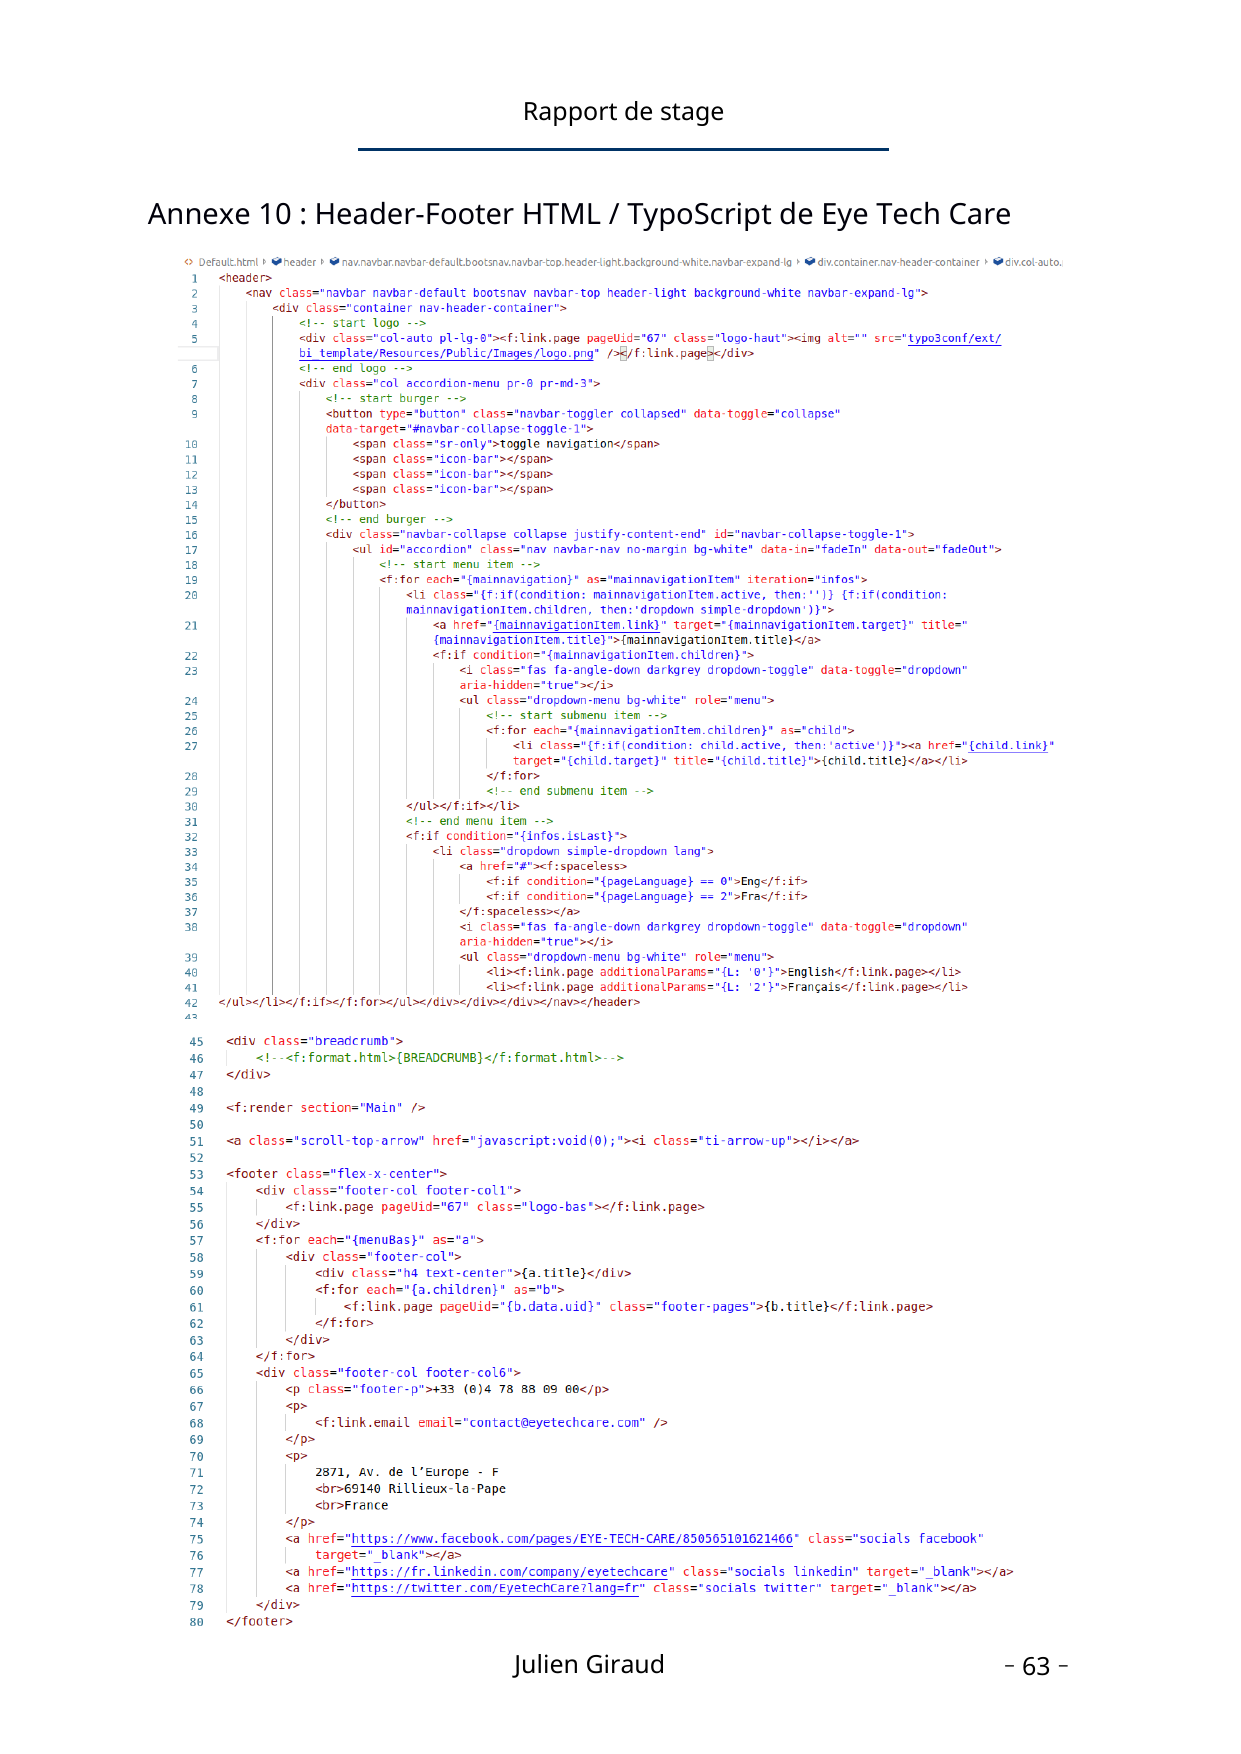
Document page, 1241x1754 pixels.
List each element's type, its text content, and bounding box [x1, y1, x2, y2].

text Annexe 10 : Header-Footer HTML / TypoScript de Eye Tech Care [148, 193, 1093, 233]
picture [172, 1031, 1024, 1632]
picture [177, 255, 1063, 1019]
